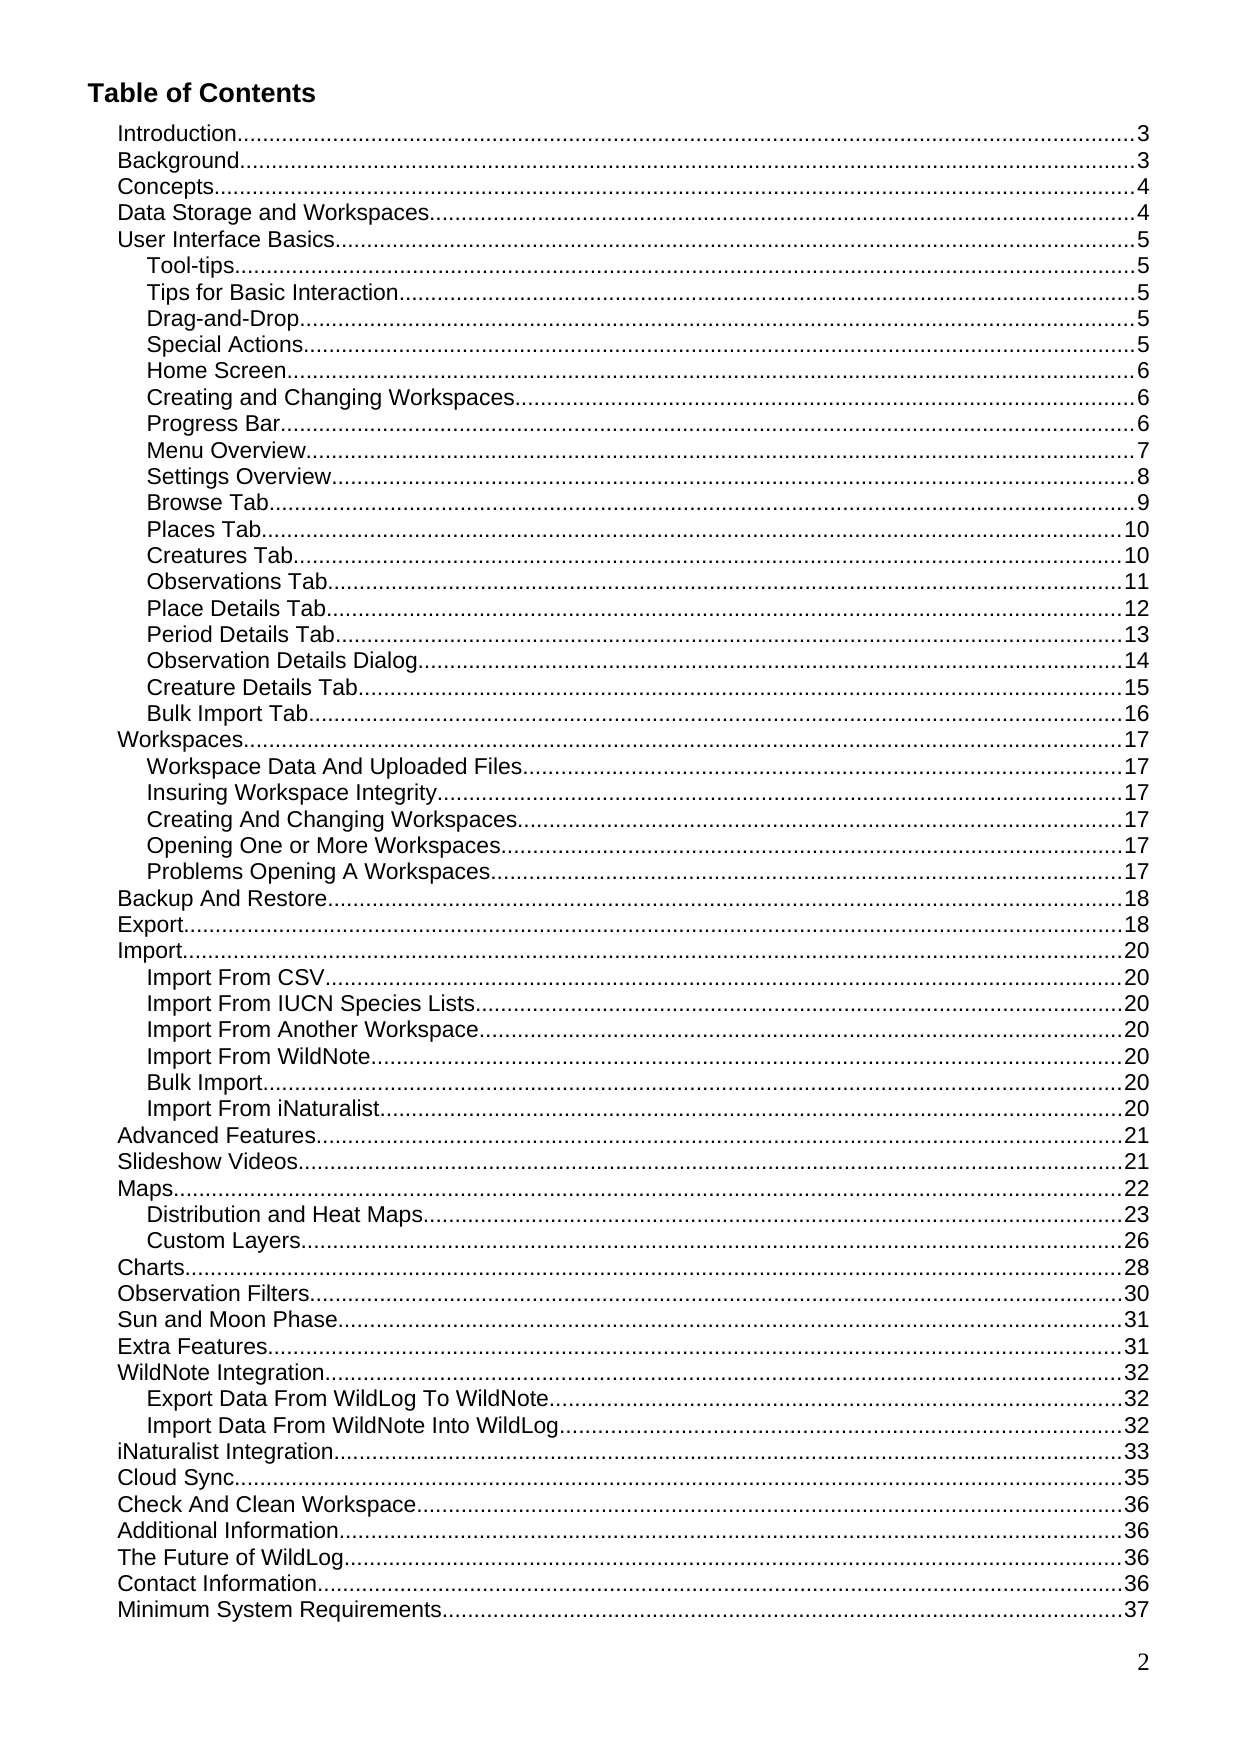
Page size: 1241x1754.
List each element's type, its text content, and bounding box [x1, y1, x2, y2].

text Insuring Workspace Integrity 17 [146, 779, 1149, 806]
text Opening One or More Workspaces 17 [146, 832, 1149, 858]
text Creature Details Tab 15 [146, 674, 1149, 700]
text Home Screen 6 [146, 357, 1149, 384]
text Progress Bar 6 [146, 410, 1149, 437]
text User Interface Basics 5 [117, 226, 1149, 252]
text WildNote Integration 32 [117, 1359, 1149, 1385]
text Import Data From WildNote Into WildLog 32 [146, 1412, 1149, 1438]
text Contact Information 36 [117, 1570, 1149, 1596]
text Workspace Data And Uploaded Files 17 [146, 753, 1149, 779]
text Observation Details Dialog 14 [146, 647, 1149, 674]
text Creatures Tab 10 [146, 542, 1149, 568]
text Introduction 3 [117, 120, 1149, 147]
text iNaturalist Integration 33 [117, 1438, 1149, 1464]
text Period Details Tab 13 [146, 621, 1149, 647]
text Extra Features 31 [117, 1333, 1149, 1359]
text Problems Opening A Workspaces 17 [146, 858, 1149, 884]
text Observations Tab 11 [146, 568, 1149, 595]
text Menu Overview 7 [146, 437, 1149, 463]
text Observation Filters 30 [117, 1280, 1149, 1306]
text Places Tab 10 [146, 516, 1149, 542]
text Charts 28 [117, 1253, 1149, 1280]
text Cloud Sync 35 [117, 1464, 1149, 1491]
text Tool-tips 5 [146, 252, 1149, 278]
text Import From WildNote 20 [146, 1043, 1149, 1069]
text Data Storage and Workspaces 4 [117, 199, 1149, 226]
text Concepts 4 [117, 173, 1149, 199]
text Background 3 [117, 147, 1149, 173]
text Export 18 [117, 911, 1149, 937]
text Settings Overview 8 [146, 463, 1149, 489]
text The Future of WildLog 36 [117, 1543, 1149, 1570]
text Import From Another Workspace 20 [146, 1016, 1149, 1043]
text Additional Information 36 [117, 1517, 1149, 1543]
text Browse Tab 9 [146, 489, 1149, 516]
text Place Details Tab 12 [146, 595, 1149, 621]
text Minimum System Requirements 37 [117, 1596, 1149, 1622]
text Import 20 [117, 937, 1149, 964]
text Drag-and-Drop 5 [146, 305, 1149, 331]
text Backup And Restore 18 [117, 884, 1149, 911]
text Slideshow Videos 21 [117, 1148, 1149, 1174]
text Check And Clean Workspace 36 [117, 1491, 1149, 1517]
text Bulk Import Tab 16 [146, 700, 1149, 726]
text Import From CSV 20 [146, 964, 1149, 990]
text Sun and Moon Phase 31 [117, 1306, 1149, 1333]
text Bulk Import 20 [146, 1069, 1149, 1095]
text Creating and Changing Workspaces 6 [146, 384, 1149, 410]
text Workspaces 17 [117, 726, 1149, 753]
text Distribution and Heat Maps 23 [146, 1201, 1149, 1227]
text Special Actions 5 [146, 331, 1149, 357]
subtitle Table of Contents [87, 77, 1149, 108]
text Advanced Features 21 [117, 1122, 1149, 1148]
text Tips for Basic Interaction 5 [146, 278, 1149, 305]
text Maps 22 [117, 1174, 1149, 1201]
text Export Data From WildLog To WildNote 32 [146, 1385, 1149, 1412]
text Import From iNaturalist 20 [146, 1095, 1149, 1122]
text Import From IUCN Species Lists 20 [146, 990, 1149, 1016]
text Custom Layers 26 [146, 1227, 1149, 1253]
text Creating And Changing Workspaces 17 [146, 806, 1149, 832]
